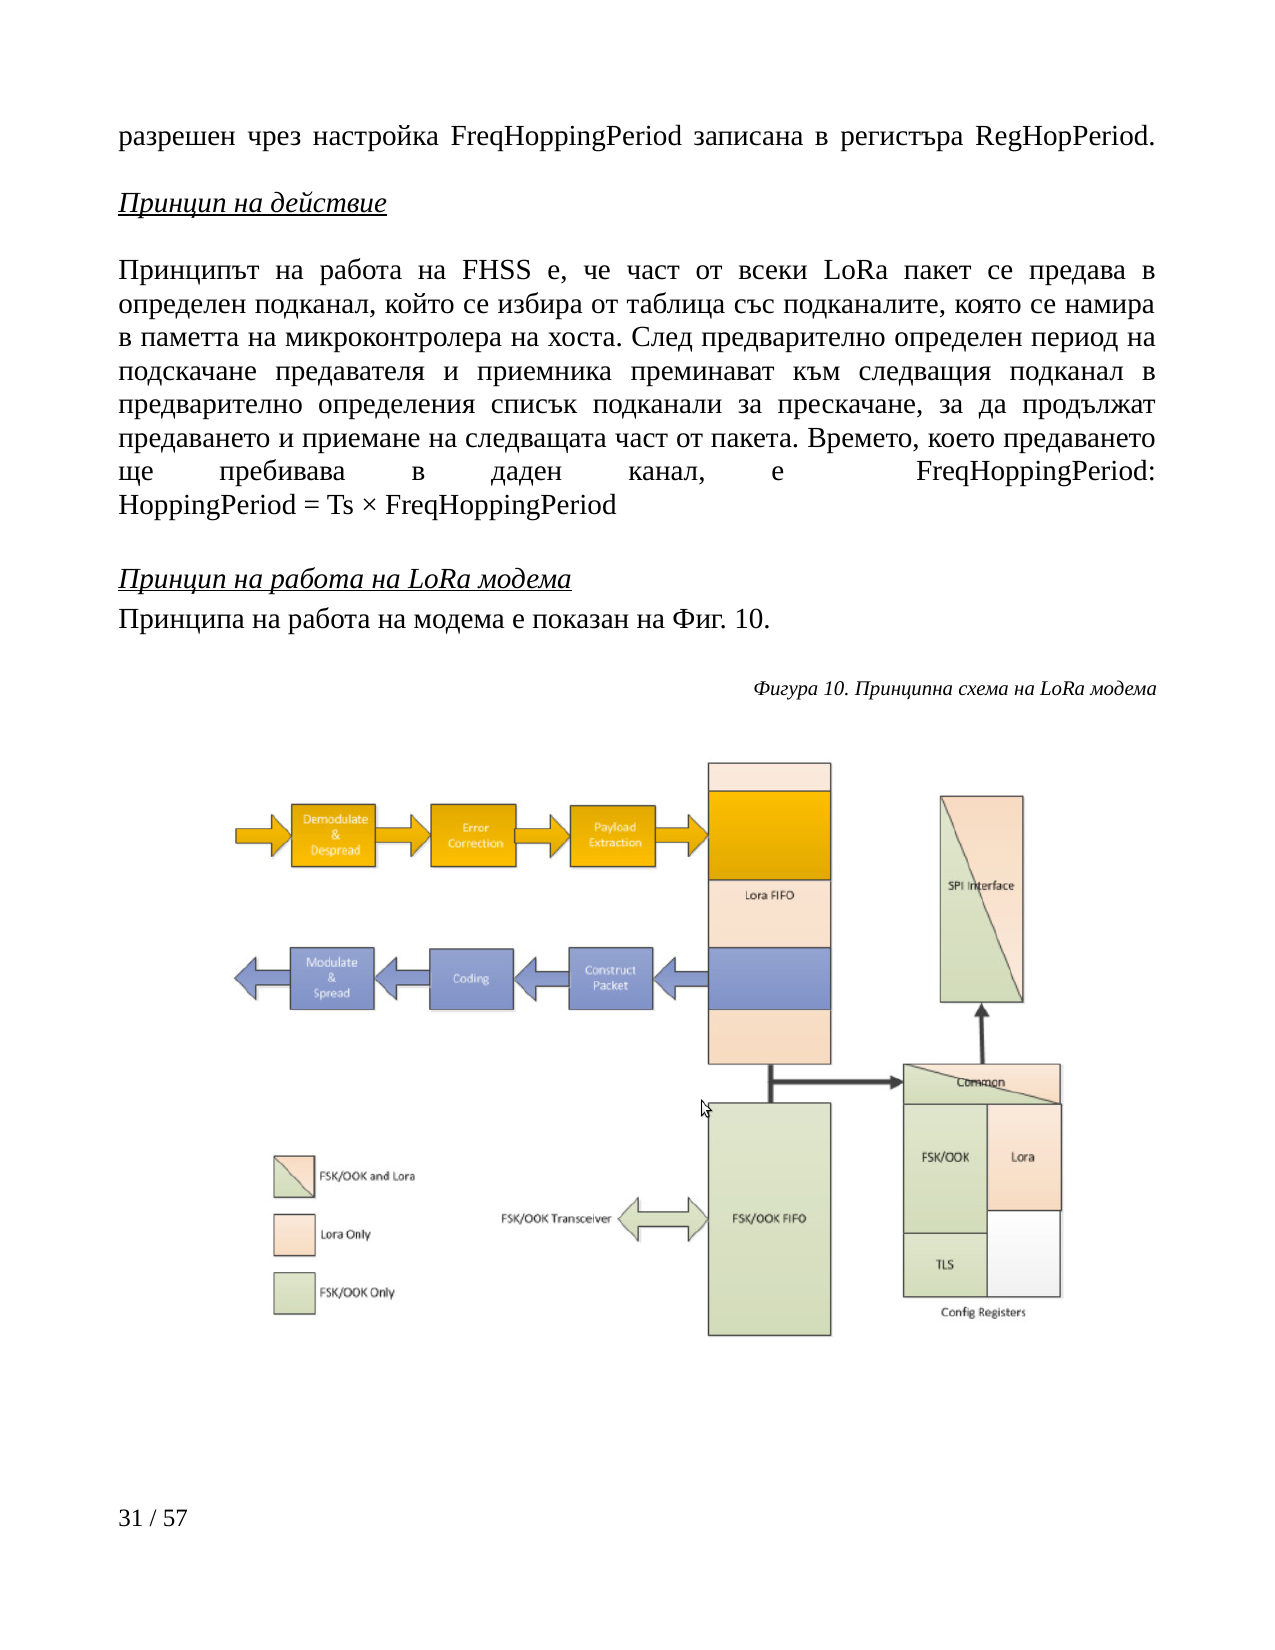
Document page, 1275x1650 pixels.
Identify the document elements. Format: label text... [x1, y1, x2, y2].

text Принцип на действие [118, 185, 1157, 219]
text Фигура 10. Принципна схема на LoRa модема [118, 676, 1157, 700]
text Принцип на работа на LoRa модема [118, 561, 1157, 594]
text разрешен чрез настройка FreqHoppingPeriod записана в регистъра RegHopPeriod. [118, 118, 1157, 185]
picture [177, 703, 1149, 1357]
text Принципът на работа на FHSS е, че част от всеки LoRa пакет се предава в определен подканал, който се избира от таблица със подканалите, която се намира в паметта на микроконтролера на хоста. След предварително определен период на подскачане предавателя и приемника преминават към следващия подканал в предварително определения списък подканали за прескачане, за да продължат предаването и приемане на следващата част от пакета. Времето, което предаването ще пребивава в даден канал, е FreqHoppingPeriod: HoppingPeriod = Ts × FreqHoppingPeriod [118, 219, 1157, 521]
text Принципа на работа на модема е показан на Фиг. 10. [118, 601, 1157, 634]
